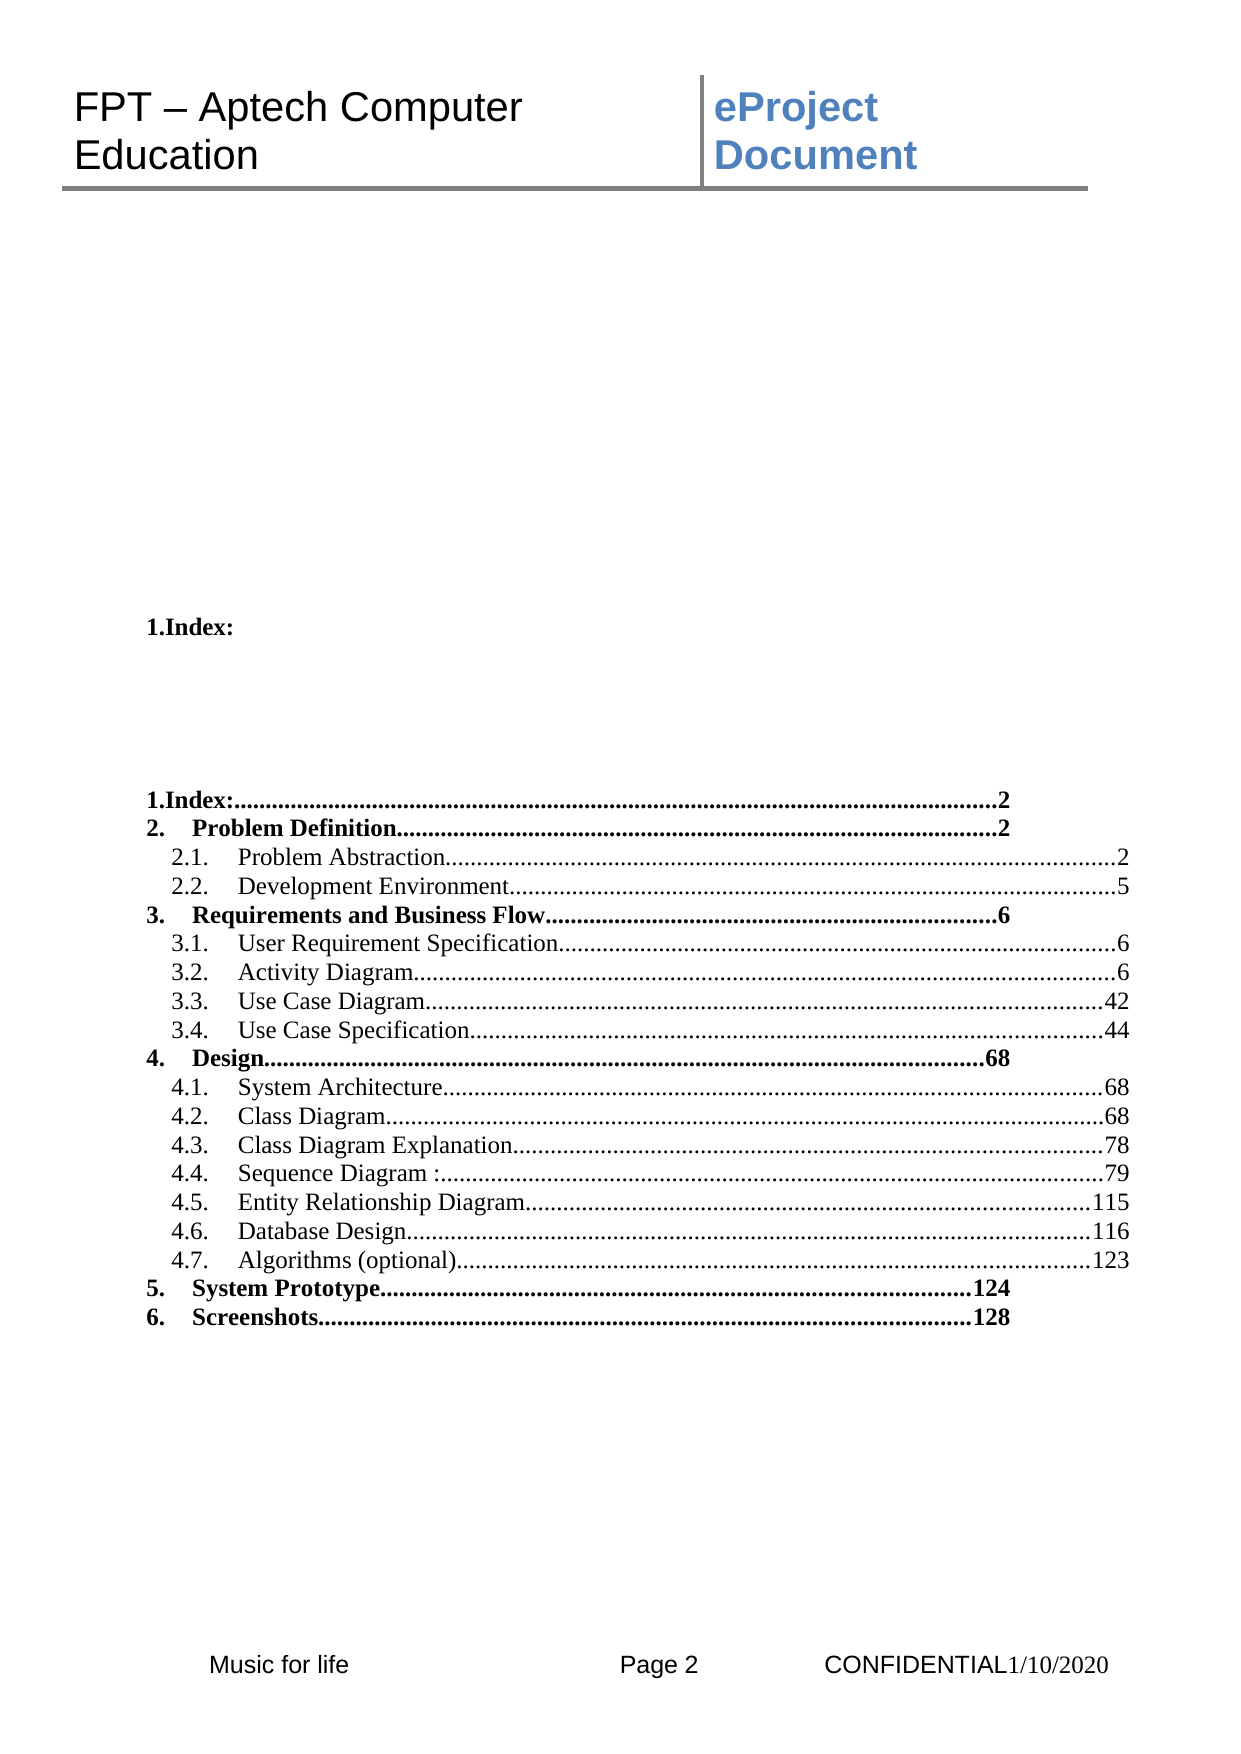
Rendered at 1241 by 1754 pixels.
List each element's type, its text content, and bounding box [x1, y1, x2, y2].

text 2.2. Development Environment 5 [171, 871, 1172, 900]
text 3.1. User Requirement Specification 6 [171, 928, 1172, 957]
text 3.2. Activity Diagram 6 [171, 957, 1172, 986]
text 3.4. Use Case Specification 44 [171, 1015, 1172, 1043]
subtitle 6. Screenshots 128 [146, 1302, 1172, 1331]
subtitle 5. System Prototype 124 [146, 1273, 1172, 1302]
text 3.3. Use Case Diagram 42 [171, 986, 1172, 1015]
subtitle 4. Design 68 [146, 1043, 1172, 1072]
subtitle 3. Requirements and Business Flow 6 [146, 900, 1172, 928]
text 4.7. Algorithms (optional) 123 [171, 1245, 1172, 1273]
text 4.5. Entity Relationship Diagram 115 [171, 1187, 1172, 1216]
text 4.4. Sequence Diagram : 79 [171, 1158, 1172, 1187]
subtitle 1.Index: [146, 612, 1172, 641]
subtitle 2. Problem Definition 2 [146, 813, 1172, 842]
text 4.1. System Architecture 68 [171, 1072, 1172, 1101]
text 4.2. Class Diagram 68 [171, 1101, 1172, 1130]
text 4.6. Database Design 116 [171, 1216, 1172, 1245]
text 4.3. Class Diagram Explanation 78 [171, 1130, 1172, 1158]
text 2.1. Problem Abstraction 2 [171, 842, 1172, 871]
subtitle 1.Index: 2 [146, 785, 1172, 813]
